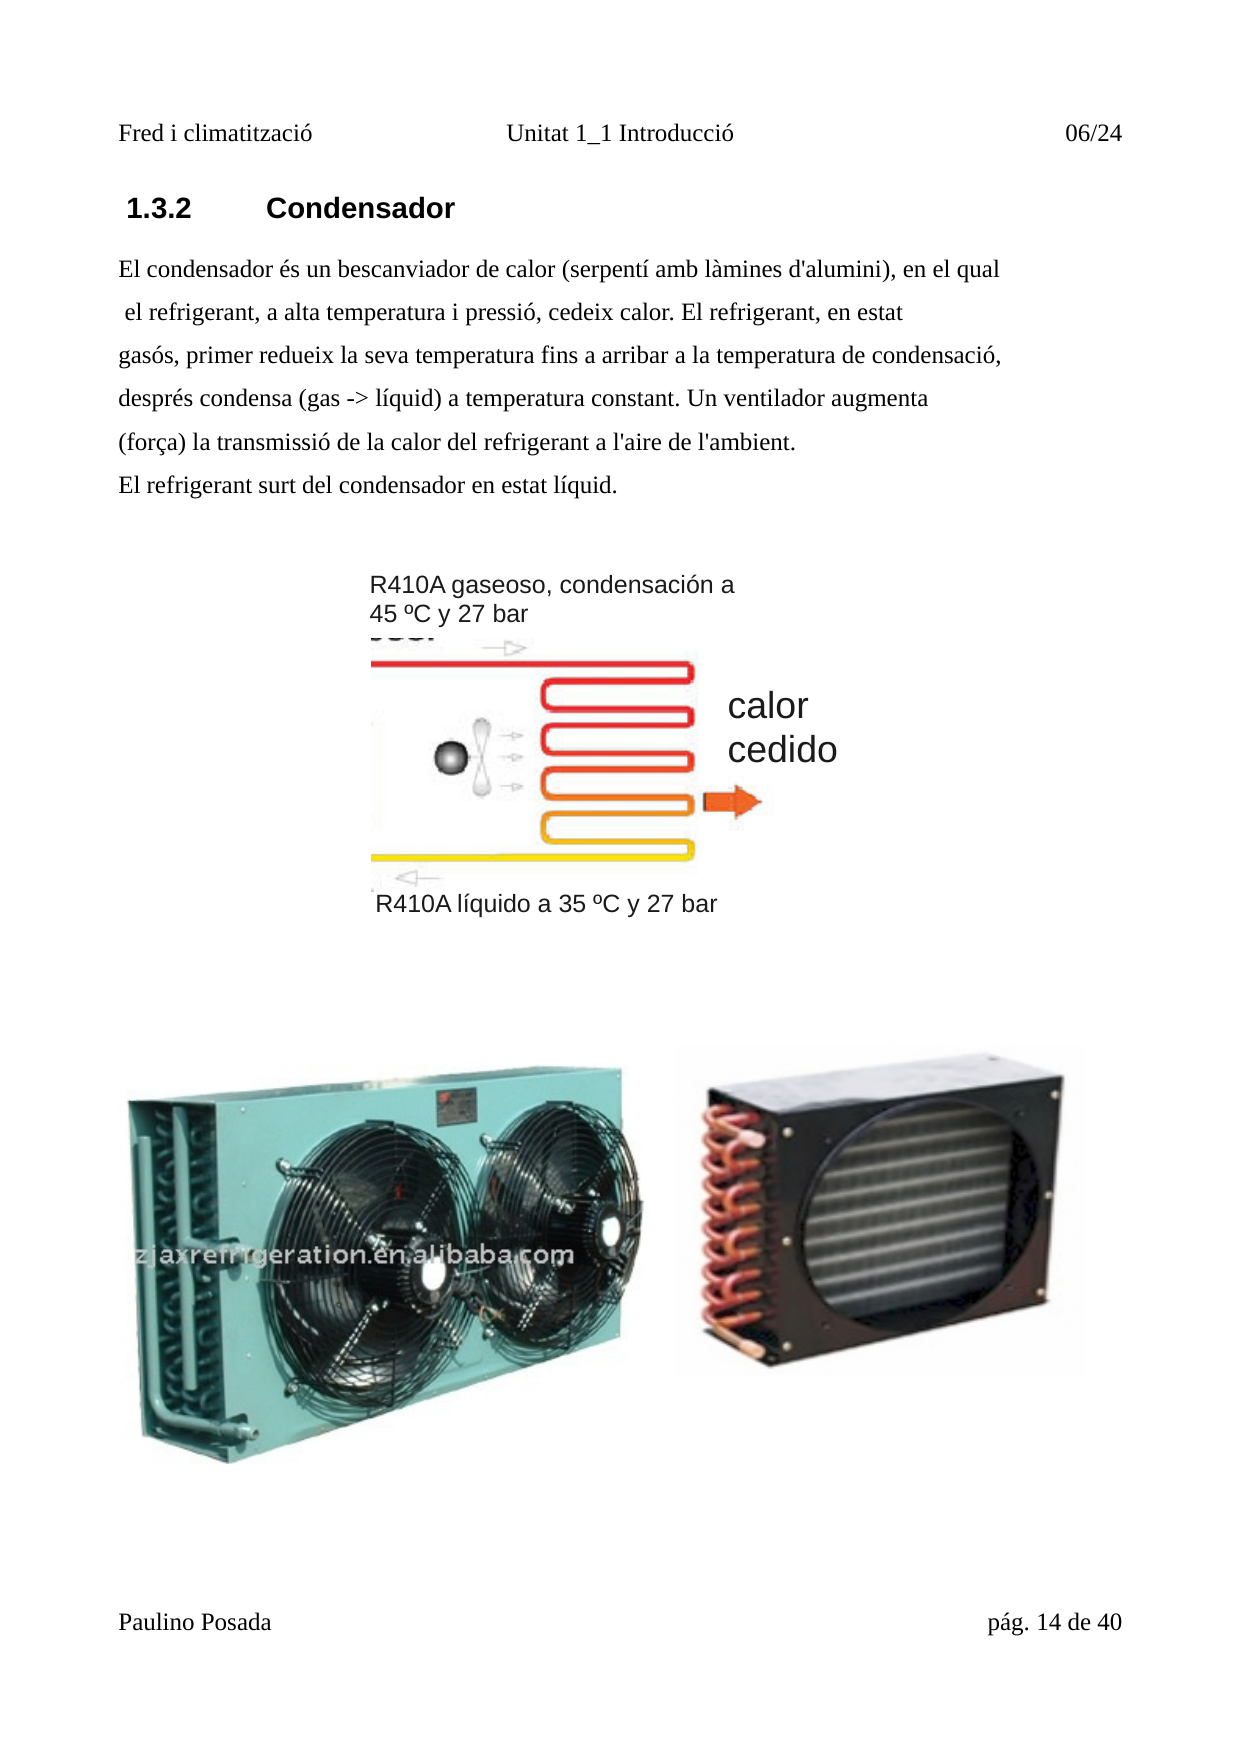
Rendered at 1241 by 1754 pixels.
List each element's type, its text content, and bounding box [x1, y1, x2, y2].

picture [118, 1062, 658, 1478]
picture [371, 638, 780, 892]
text gasós, primer redueix la seva temperatura fins a arribar a la temperatura de condensació, [118, 340, 1122, 369]
picture [669, 1042, 1098, 1388]
text el refrigerant, a alta temperatura i pressió, cedeix calor. El refrigerant, en estat [118, 297, 1122, 326]
text (força) la transmissió de la calor del refrigerant a l'aire de l'ambient. [118, 427, 1122, 455]
text El condensador és un bescanviador de calor (serpentí amb làmines d'alumini), en el qual [118, 254, 1122, 283]
text després condensa (gas -> líquid) a temperatura constant. Un ventilador augmenta [118, 383, 1122, 412]
text El refrigerant surt del condensador en estat líquid. [118, 470, 1122, 498]
subtitle Condensador [118, 191, 1122, 225]
